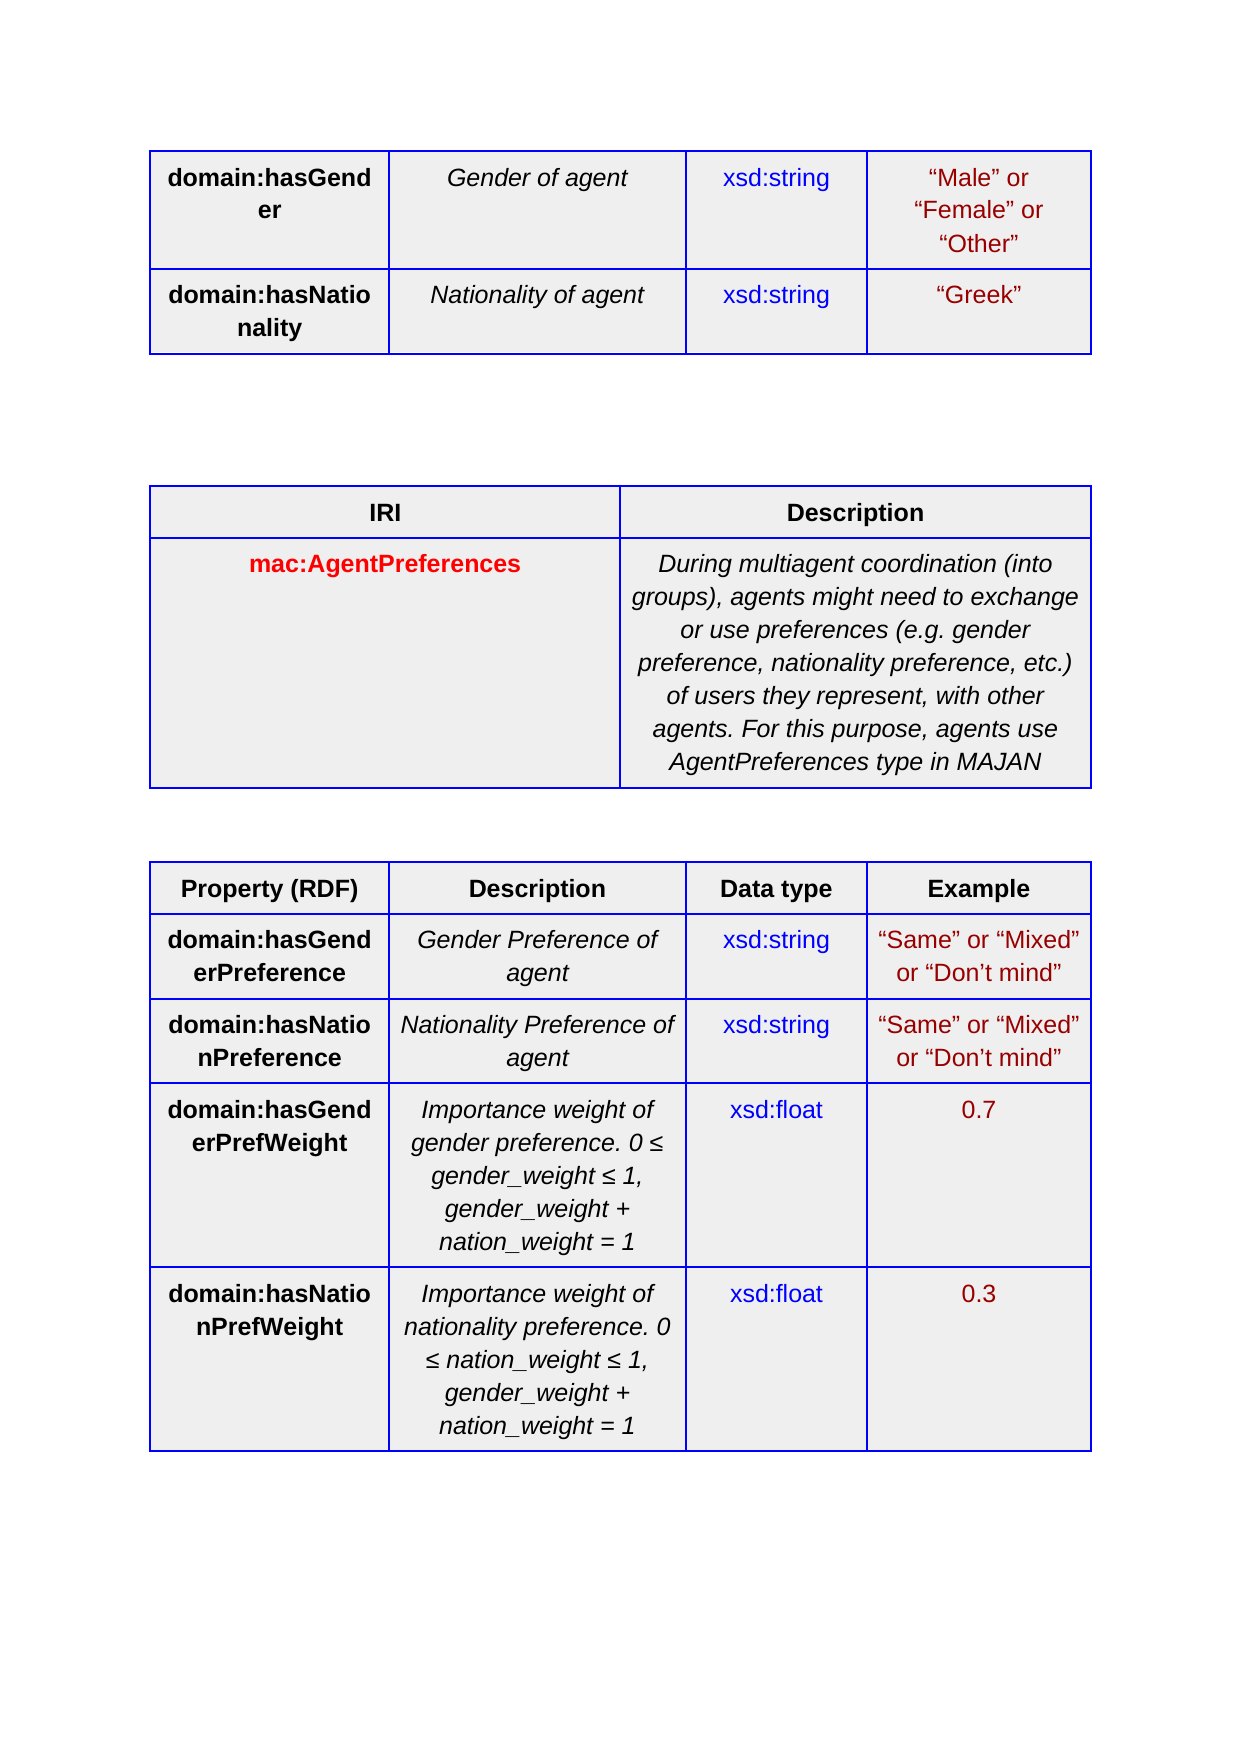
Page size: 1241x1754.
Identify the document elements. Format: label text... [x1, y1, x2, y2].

table_cell domain:hasGenderPreference [151, 915, 388, 998]
table_cell domain:hasGenderPrefWeight [151, 1084, 388, 1266]
table_cell xsd:float [687, 1268, 866, 1450]
table_cell xsd:string [687, 1000, 866, 1082]
table_cell domain:hasNationPrefWeight [151, 1268, 388, 1450]
table_cell Nationality of agent [390, 270, 685, 352]
table_cell Gender Preference of agent [390, 915, 685, 998]
table_cell xsd:string [687, 915, 866, 998]
table_cell Gender of agent [390, 152, 685, 268]
table_cell “Same” or “Mixed” or “Don’t mind” [868, 915, 1090, 998]
table_cell “Male” or “Female” or “Other” [868, 152, 1090, 268]
table_cell mac:AgentPreferences [151, 539, 619, 787]
table_cell During multiagent coordination (into groups), agents might need to exchange or use preferences (e.g. gender preference, nationality preference, etc.) of users they represent, with other agents. For this purpose, agents use AgentPreferences type in MAJAN [621, 539, 1090, 787]
table_cell Importance weight of nationality preference. 0 ≤ nation_weight ≤ 1, gender_weight + nation_weight = 1 [390, 1268, 685, 1450]
table_header Property (RDF) [151, 863, 388, 913]
table_cell xsd:string [687, 270, 866, 352]
table_cell 0.3 [868, 1268, 1090, 1450]
table_header Data type [687, 863, 866, 913]
table_header Description [621, 487, 1090, 537]
table_cell Nationality Preference of agent [390, 1000, 685, 1082]
table_cell “Greek” [868, 270, 1090, 352]
table_cell 0.7 [868, 1084, 1090, 1266]
table_cell domain:hasGender [151, 152, 388, 268]
table_header Example [868, 863, 1090, 913]
table_header IRI [151, 487, 619, 537]
table_cell xsd:string [687, 152, 866, 268]
table_cell xsd:float [687, 1084, 866, 1266]
table_cell domain:hasNationality [151, 270, 388, 352]
table_cell “Same” or “Mixed” or “Don’t mind” [868, 1000, 1090, 1082]
table_cell Importance weight of gender preference. 0 ≤ gender_weight ≤ 1, gender_weight + nation_weight = 1 [390, 1084, 685, 1266]
table_cell domain:hasNationPreference [151, 1000, 388, 1082]
table_header Description [390, 863, 685, 913]
